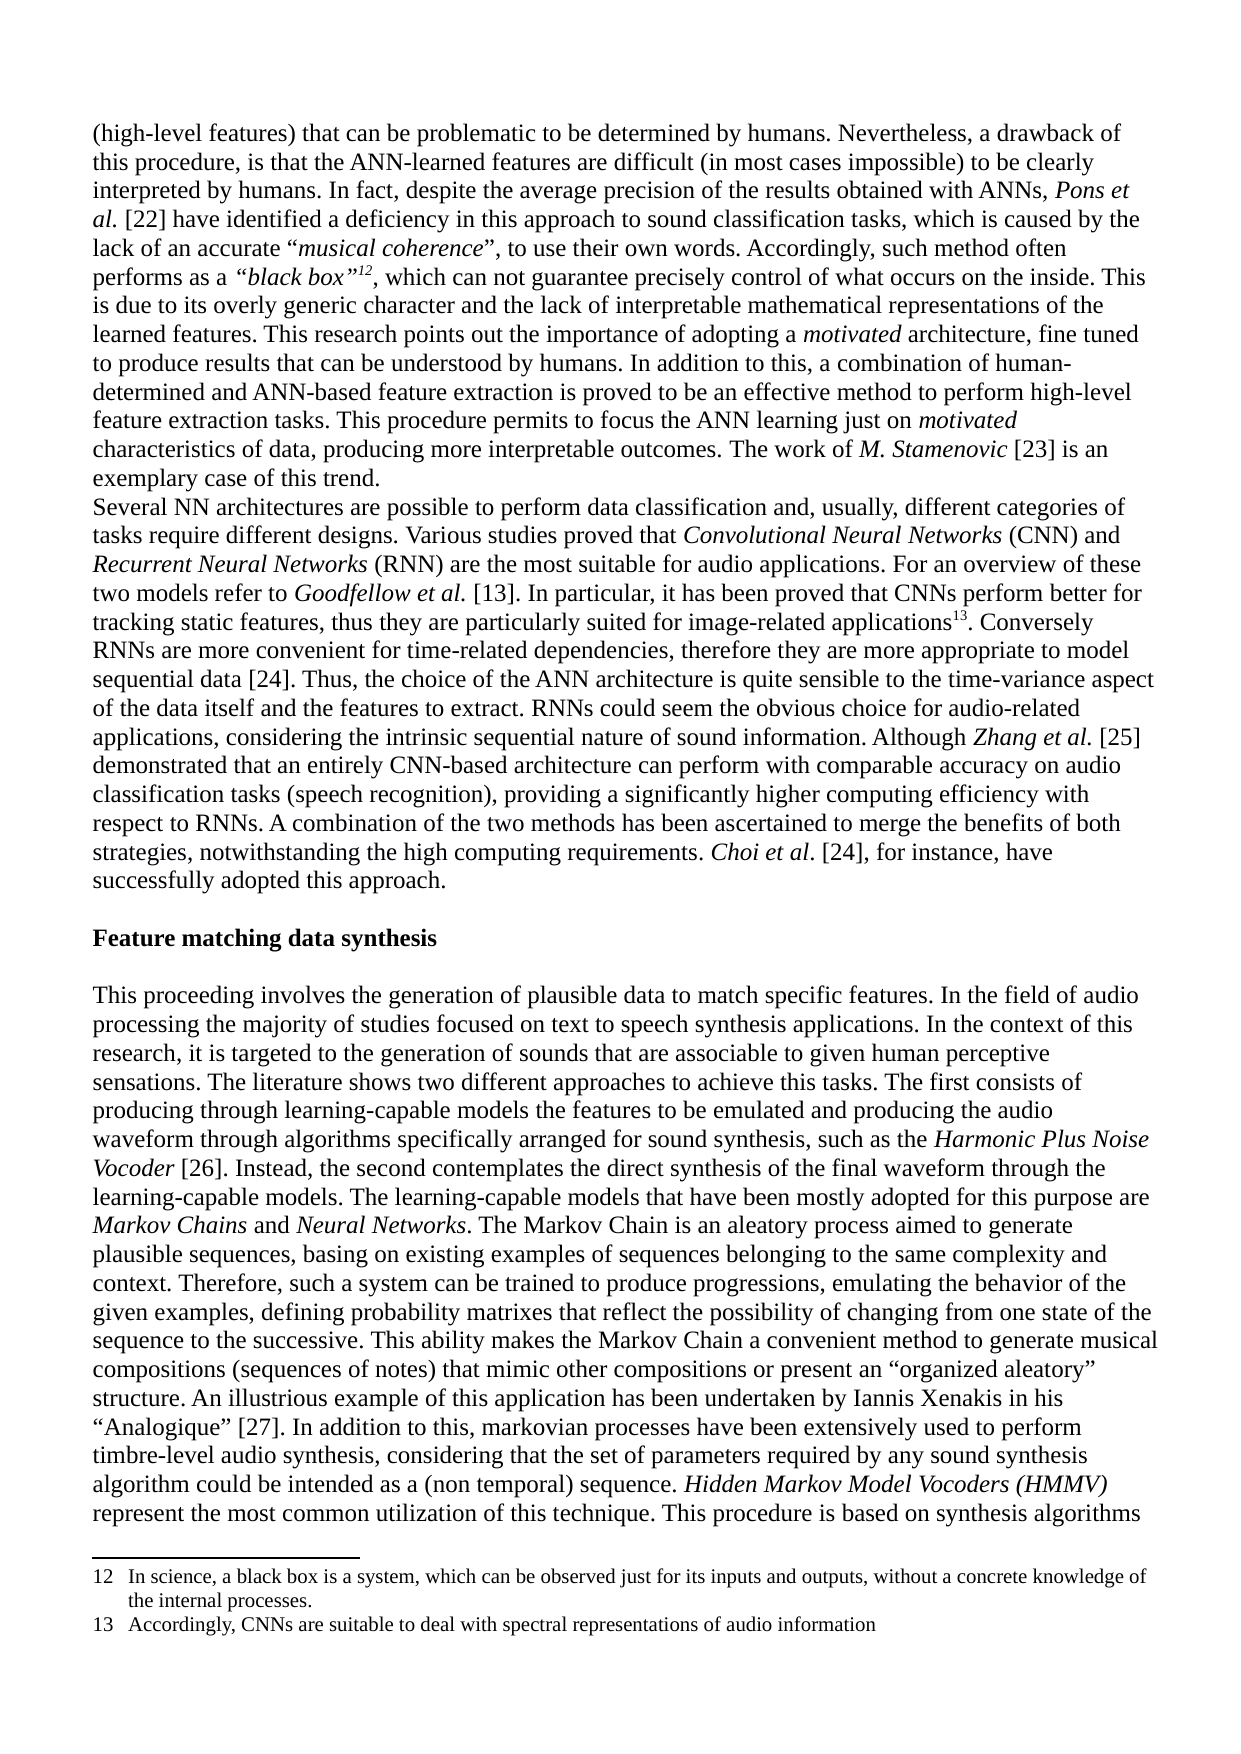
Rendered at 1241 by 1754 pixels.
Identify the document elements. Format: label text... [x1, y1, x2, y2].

text This proceeding involves the generation of plausible data to match specific features. In the field of audio processing the majority of studies focused on text to speech synthesis applications. In the context of this research, it is targeted to the generation of sounds that are associable to given human perceptive sensations. The literature shows two different approaches to achieve this tasks. The first consists of producing through learning-capable models the features to be emulated and producing the audio waveform through algorithms specifically arranged for sound synthesis, such as the Harmonic Plus Noise Vocoder [26]. Instead, the second contemplates the direct synthesis of the final waveform through the learning-capable models. The learning-capable models that have been mostly adopted for this purpose are Markov Chains and Neural Networks. The Markov Chain is an aleatory process aimed to generate plausible sequences, basing on existing examples of sequences belonging to the same complexity and context. Therefore, such a system can be trained to produce progressions, emulating the behavior of the given examples, defining probability matrixes that reflect the possibility of changing from one state of the sequence to the successive. This ability makes the Markov Chain a convenient method to generate musical compositions (sequences of notes) that mimic other compositions or present an “organized aleatory” structure. An illustrious example of this application has been undertaken by Iannis Xenakis in his “Analogique” [27]. In addition to this, markovian processes have been extensively used to perform timbre-level audio synthesis, considering that the set of parameters required by any sound synthesis algorithm could be intended as a (non temporal) sequence. Hidden Markov Model Vocoders (HMMV) represent the most common utilization of this technique. This procedure is based on synthesis algorithms [92, 981, 1160, 1527]
text Feature matching data synthesis [92, 923, 1160, 952]
text In science, a black box is a system, which can be observed just for its inputs and outputs, without a concrete knowledge of the internal processes. [92, 1564, 1160, 1612]
text (high-level features) that can be problematic to be determined by humans. Nevertheless, a drawback of this procedure, is that the ANN-learned features are difficult (in most cases impossible) to be clearly interpreted by humans. In fact, despite the average precision of the results obtained with ANNs, Pons et al. [22] have identified a deficiency in this approach to sound classification tasks, which is caused by the lack of an accurate “musical coherence”, to use their own words. Accordingly, such method often performs as a “black box”, which can not guarantee precisely control of what occurs on the inside. This is due to its overly generic character and the lack of interpretable mathematical representations of the learned features. This research points out the importance of adopting a motivated architecture, fine tuned to produce results that can be understood by humans. In addition to this, a combination of human-determined and ANN-based feature extraction is proved to be an effective method to perform high-level feature extraction tasks. This procedure permits to focus the ANN learning just on motivated characteristics of data, producing more interpretable outcomes. The work of M. Stamenovic [23] is an exemplary case of this trend. [92, 118, 1160, 492]
text Several NN architectures are possible to perform data classification and, usually, different categories of tasks require different designs. Various studies proved that Convolutional Neural Networks (CNN) and Recurrent Neural Networks (RNN) are the most suitable for audio applications. For an overview of these two models refer to Goodfellow et al. [13]. In particular, it has been proved that CNNs perform better for tracking static features, thus they are particularly suited for image-related applications. Conversely RNNs are more convenient for time-related dependencies, therefore they are more appropriate to model sequential data [24]. Thus, the choice of the ANN architecture is quite sensible to the time-variance aspect of the data itself and the features to extract. RNNs could seem the obvious choice for audio-related applications, considering the intrinsic sequential nature of sound information. Although Zhang et al. [25] demonstrated that an entirely CNN-based architecture can perform with comparable accuracy on audio classification tasks (speech recognition), providing a significantly higher computing efficiency with respect to RNNs. A combination of the two methods has been ascertained to merge the benefits of both strategies, notwithstanding the high computing requirements. Choi et al. [24], for instance, have successfully adopted this approach. [92, 492, 1160, 894]
text Accordingly, CNNs are suitable to deal with spectral representations of audio information [92, 1612, 1160, 1636]
